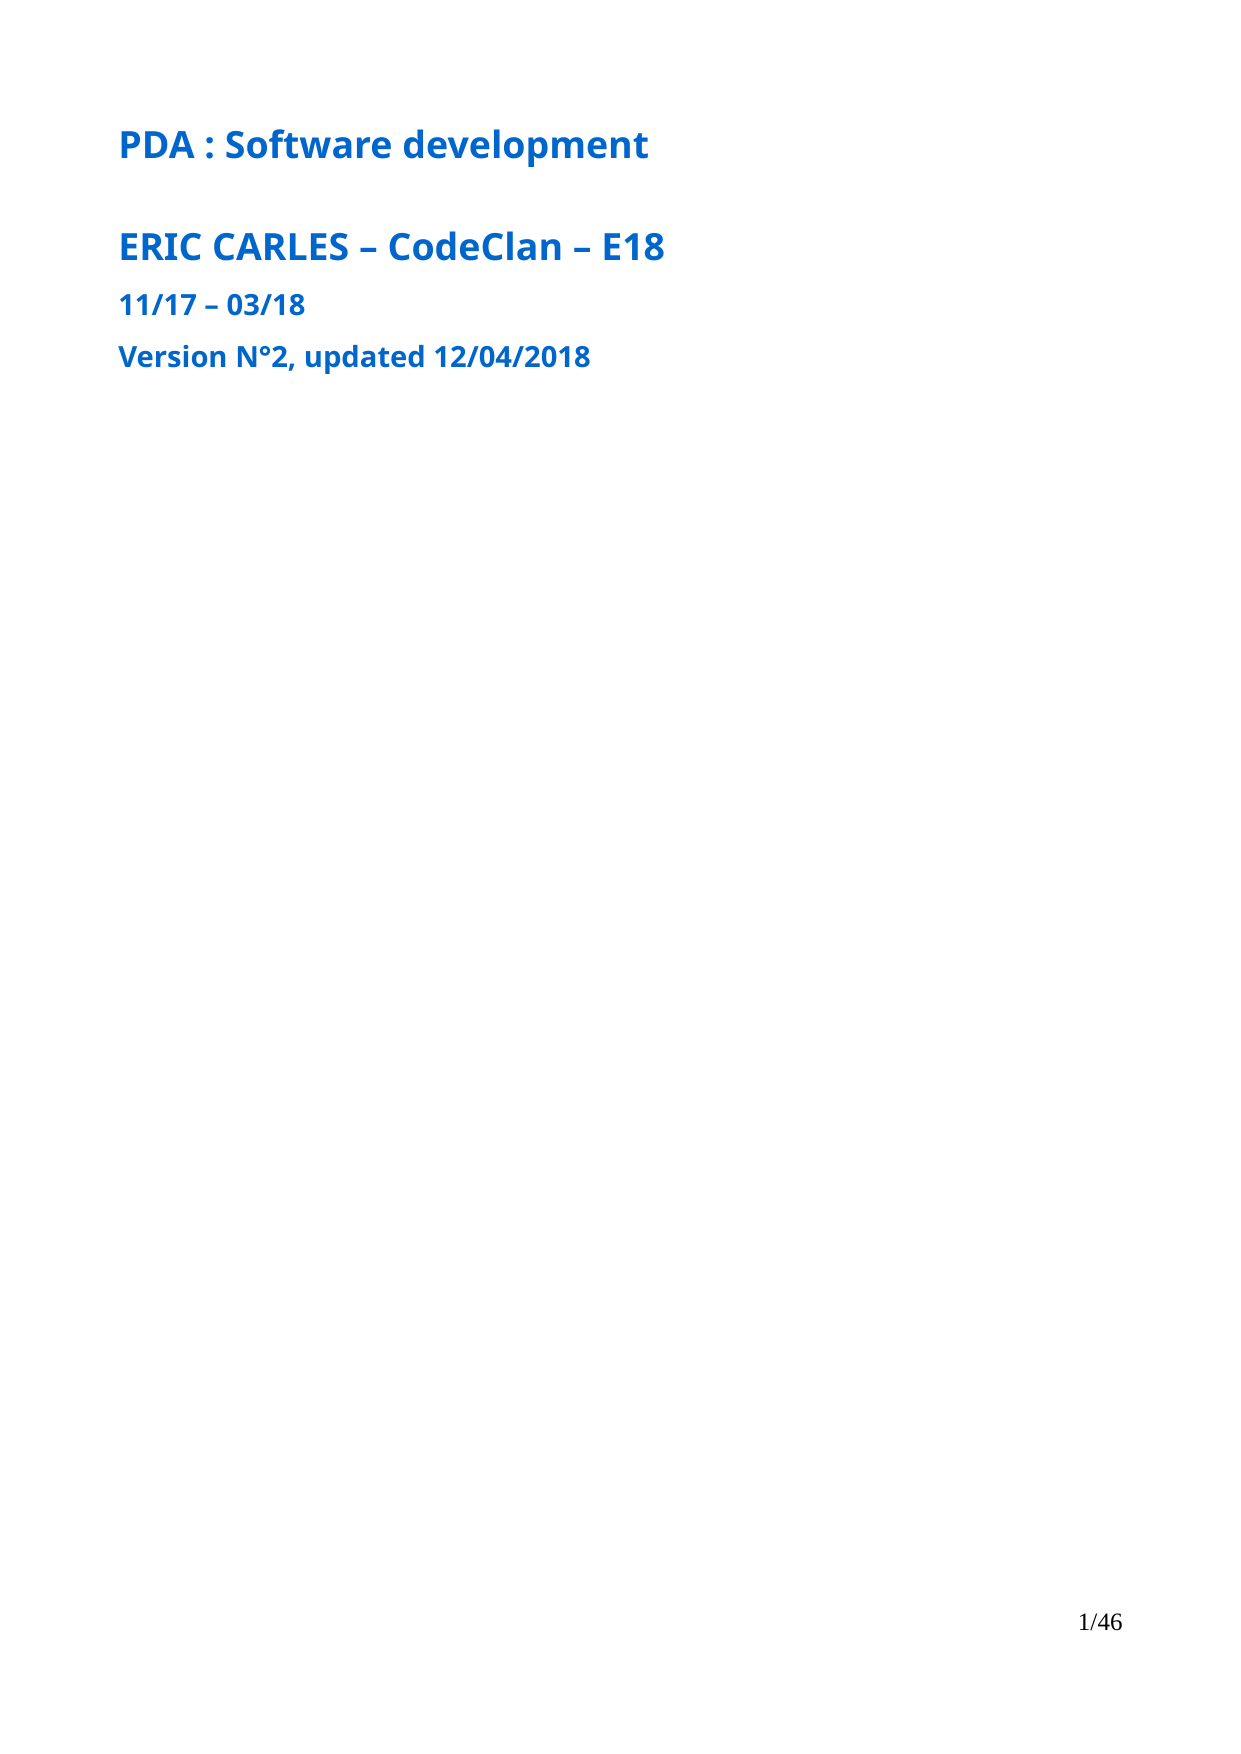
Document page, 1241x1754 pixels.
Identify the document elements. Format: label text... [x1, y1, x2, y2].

text PDA : Software development [118, 118, 1122, 169]
text ERIC CARLES – CodeClan – E18 [118, 220, 1122, 271]
text 11/17 – 03/18 [118, 284, 1122, 323]
text Version N°2, updated 12/04/2018 [118, 336, 1122, 376]
